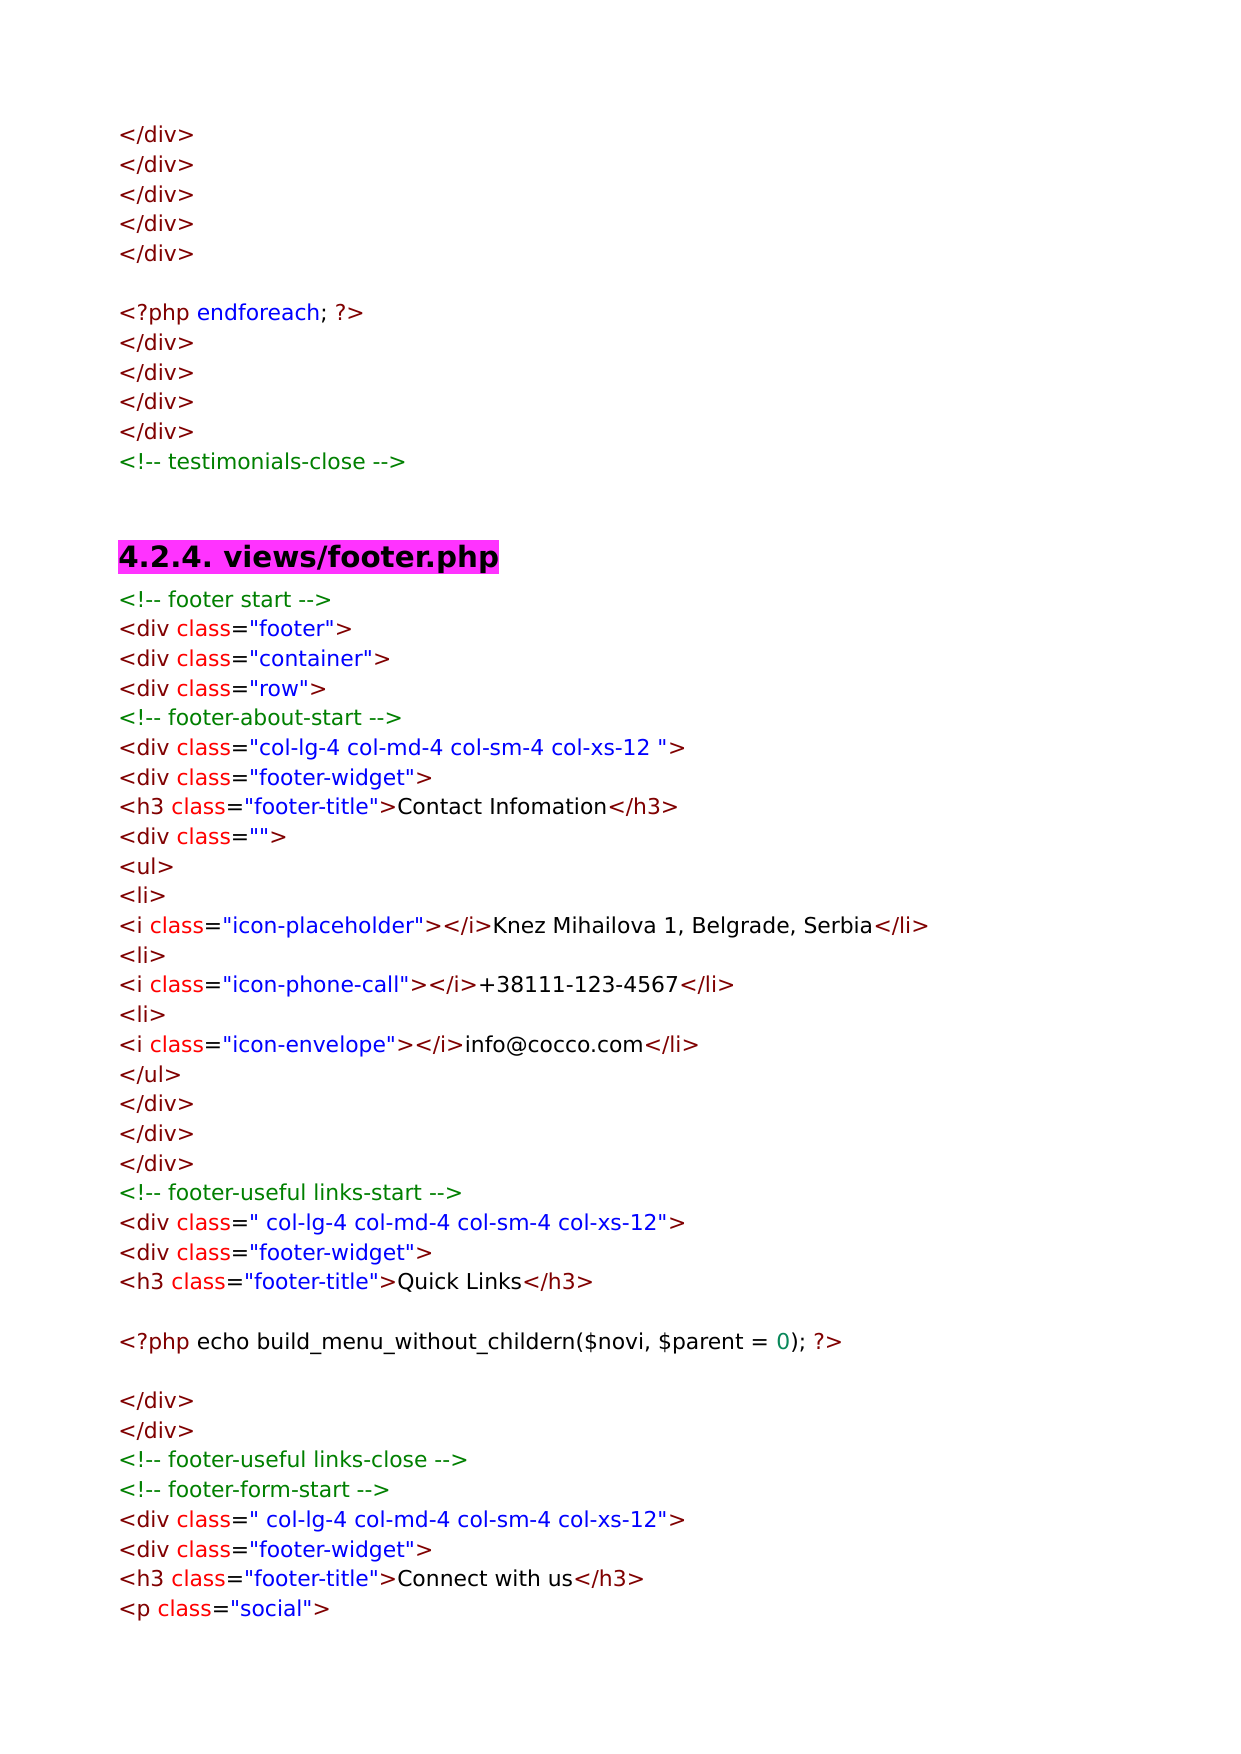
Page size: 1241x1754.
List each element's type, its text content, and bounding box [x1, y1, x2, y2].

text <div class="footer-widget"> [118, 1532, 1122, 1562]
text </div> [118, 237, 1122, 267]
text <!-- footer-useful links-close --> [118, 1443, 1122, 1473]
text </div> [118, 1414, 1122, 1443]
text <div class="footer-widget"> [118, 761, 1122, 790]
text <div class="row"> [118, 672, 1122, 701]
text <div class=" col-lg-4 col-md-4 col-sm-4 col-xs-12"> [118, 1503, 1122, 1532]
text <i class="icon-envelope"></i>info@cocco.com</li> [118, 1028, 1122, 1057]
text <?php echo build_menu_without_childern($novi, $parent = 0); ?> [118, 1325, 1122, 1354]
text <div class="footer"> [118, 612, 1122, 642]
text </div> [118, 356, 1122, 385]
text </div> [118, 1147, 1122, 1176]
text <h3 class="footer-title">Contact Infomation</h3> [118, 790, 1122, 820]
text <div class=" col-lg-4 col-md-4 col-sm-4 col-xs-12"> [118, 1206, 1122, 1236]
text <!-- footer-about-start --> [118, 701, 1122, 731]
text </div> [118, 118, 1122, 148]
text </div> [118, 1087, 1122, 1117]
text <?php endforeach; ?> [118, 296, 1122, 326]
text <!-- testimonials-close --> [118, 445, 1122, 474]
text <div class="container"> [118, 642, 1122, 672]
text <i class="icon-placeholder"></i>Knez Mihailova 1, Belgrade, Serbia</li> [118, 909, 1122, 939]
text </div> [118, 1384, 1122, 1414]
text <!-- footer-useful links-start --> [118, 1176, 1122, 1206]
text <div class="col-lg-4 col-md-4 col-sm-4 col-xs-12 "> [118, 731, 1122, 761]
text <li> [118, 939, 1122, 968]
text <p class="social"> [118, 1592, 1122, 1622]
text </div> [118, 326, 1122, 356]
text </div> [118, 207, 1122, 237]
text <ul> [118, 850, 1122, 879]
text </div> [118, 148, 1122, 177]
text <li> [118, 998, 1122, 1028]
subtitle 4.2.4. views/footer.php [118, 540, 1122, 574]
text <h3 class="footer-title">Quick Links</h3> [118, 1265, 1122, 1295]
text <!-- footer-form-start --> [118, 1473, 1122, 1503]
text <div class=""> [118, 820, 1122, 850]
text <!-- footer start --> [118, 587, 1122, 612]
text </div> [118, 177, 1122, 207]
text </div> [118, 1117, 1122, 1147]
text </ul> [118, 1057, 1122, 1087]
text <li> [118, 879, 1122, 909]
text <div class="footer-widget"> [118, 1236, 1122, 1265]
text </div> [118, 415, 1122, 445]
text </div> [118, 385, 1122, 415]
text <i class="icon-phone-call"></i>+38111-123-4567</li> [118, 968, 1122, 998]
text <h3 class="footer-title">Connect with us</h3> [118, 1562, 1122, 1592]
